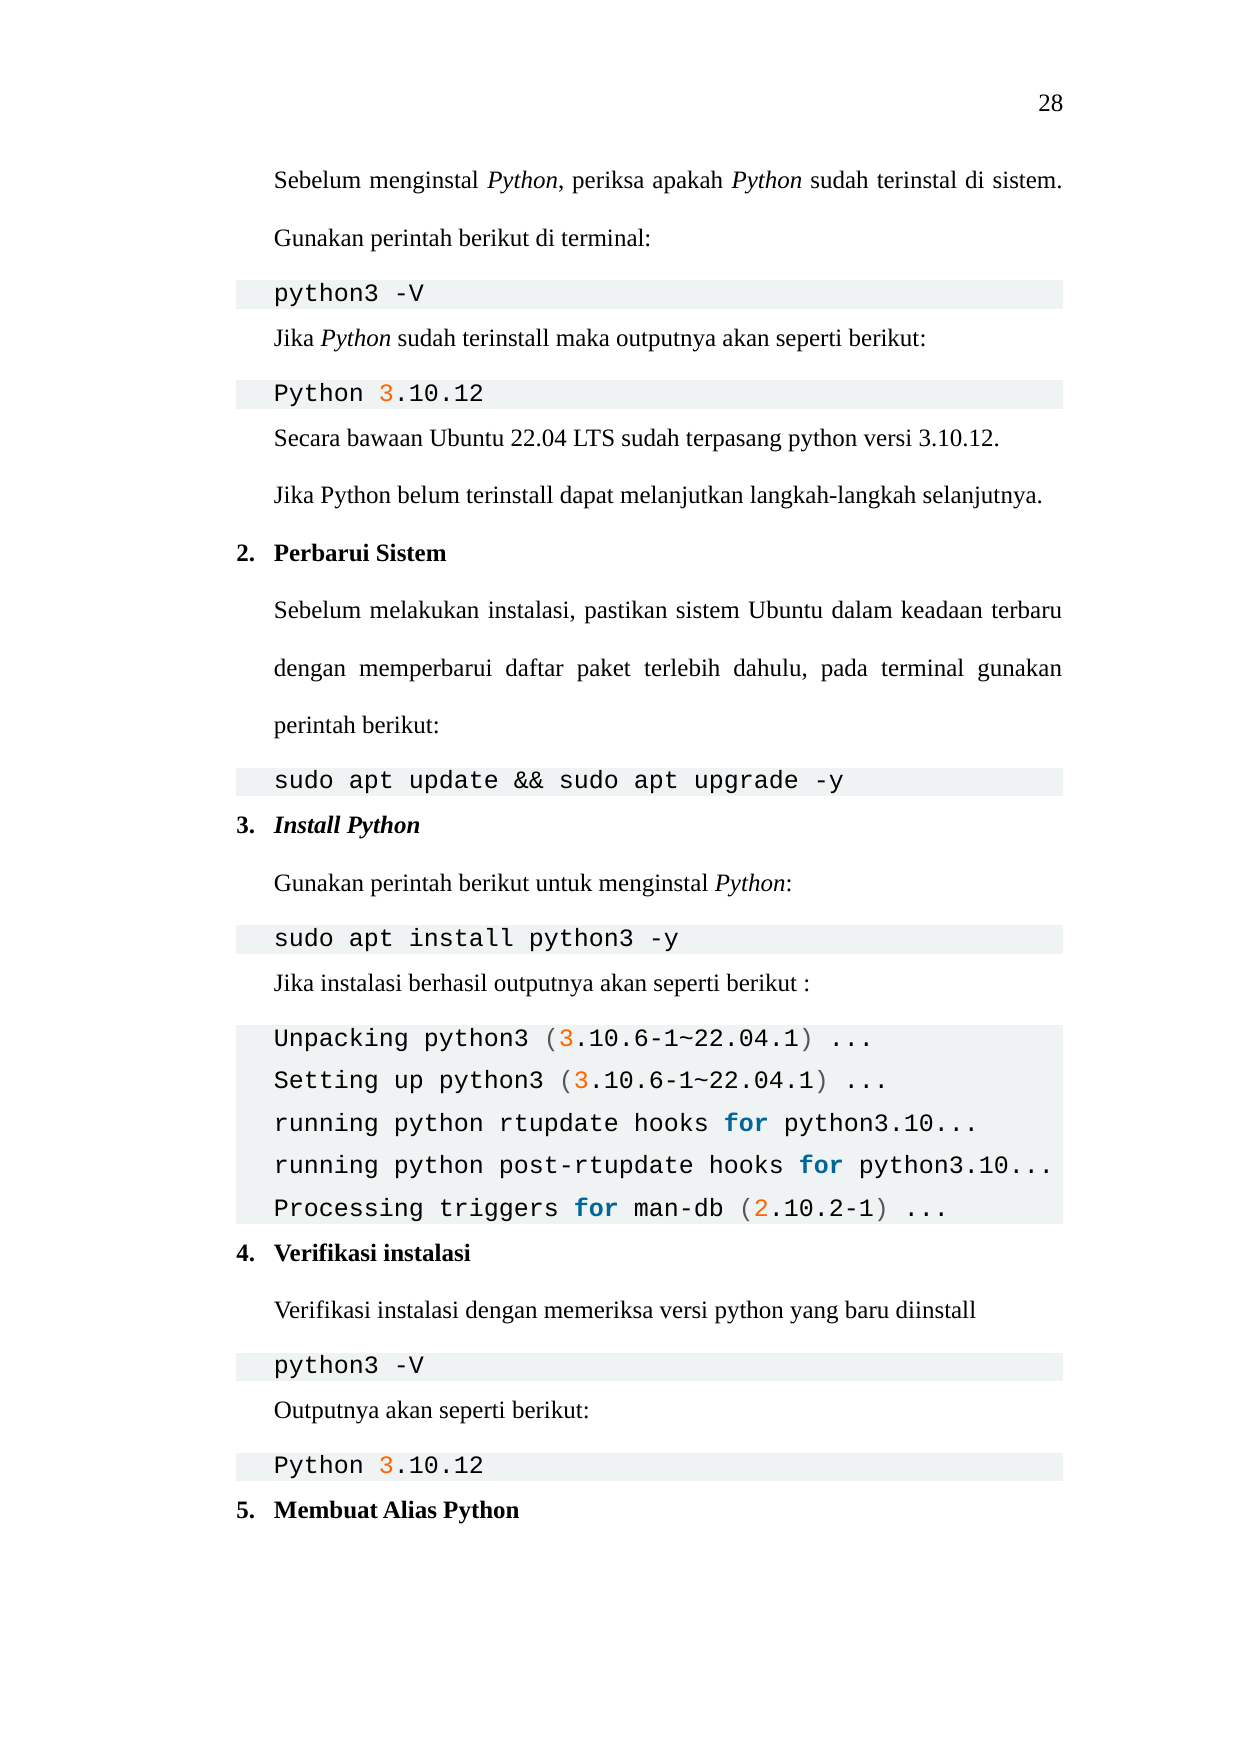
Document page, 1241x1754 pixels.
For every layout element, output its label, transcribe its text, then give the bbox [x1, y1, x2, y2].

list Outputnya akan seperti berikut: [236, 1395, 1063, 1424]
list sudo apt update && sudo apt upgrade -y [236, 768, 1063, 796]
list Jika Python belum terinstall dapat melanjutkan langkah-langkah selanjutnya. [236, 480, 1063, 509]
list Membuat Alias Python [236, 1495, 1063, 1524]
list sudo apt install python3 -y [236, 925, 1063, 954]
list Gunakan perintah berikut untuk menginstal Python: [236, 868, 1063, 897]
list Sebelum melakukan instalasi, pastikan sistem Ubuntu dalam keadaan terbaru dengan memperbarui daftar paket terlebih dahulu, pada terminal gunakan perintah berikut: [236, 595, 1063, 739]
list Python 3.10.12 [236, 380, 1063, 409]
list python3 -V [236, 280, 1063, 309]
list Unpacking python3 (3.10.6-1~22.04.1) ... [236, 1025, 1063, 1054]
list Secara bawaan Ubuntu 22.04 LTS sudah terpasang python versi 3.10.12. [236, 423, 1063, 452]
list Perbarui Sistem [236, 538, 1063, 567]
list running python post-rtupdate hooks for python3.10... [236, 1153, 1063, 1181]
list running python rtupdate hooks for python3.10... [236, 1110, 1063, 1139]
list Setting up python3 (3.10.6-1~22.04.1) ... [236, 1068, 1063, 1096]
list Verifikasi instalasi [236, 1238, 1063, 1267]
list Jika instalasi berhasil outputnya akan seperti berikut : [236, 968, 1063, 997]
list python3 -V [236, 1353, 1063, 1381]
list Jika Python sudah terinstall maka outputnya akan seperti berikut: [236, 323, 1063, 352]
list Sebelum menginstal Python, periksa apakah Python sudah terinstal di sistem. Gunakan perintah berikut di terminal: [236, 165, 1063, 252]
list Processing triggers for man-db (2.10.2-1) ... [236, 1195, 1063, 1224]
list Python 3.10.12 [236, 1453, 1063, 1481]
list Verifikasi instalasi dengan memeriksa versi python yang baru diinstall [236, 1295, 1063, 1324]
list Install Python [236, 810, 1063, 839]
